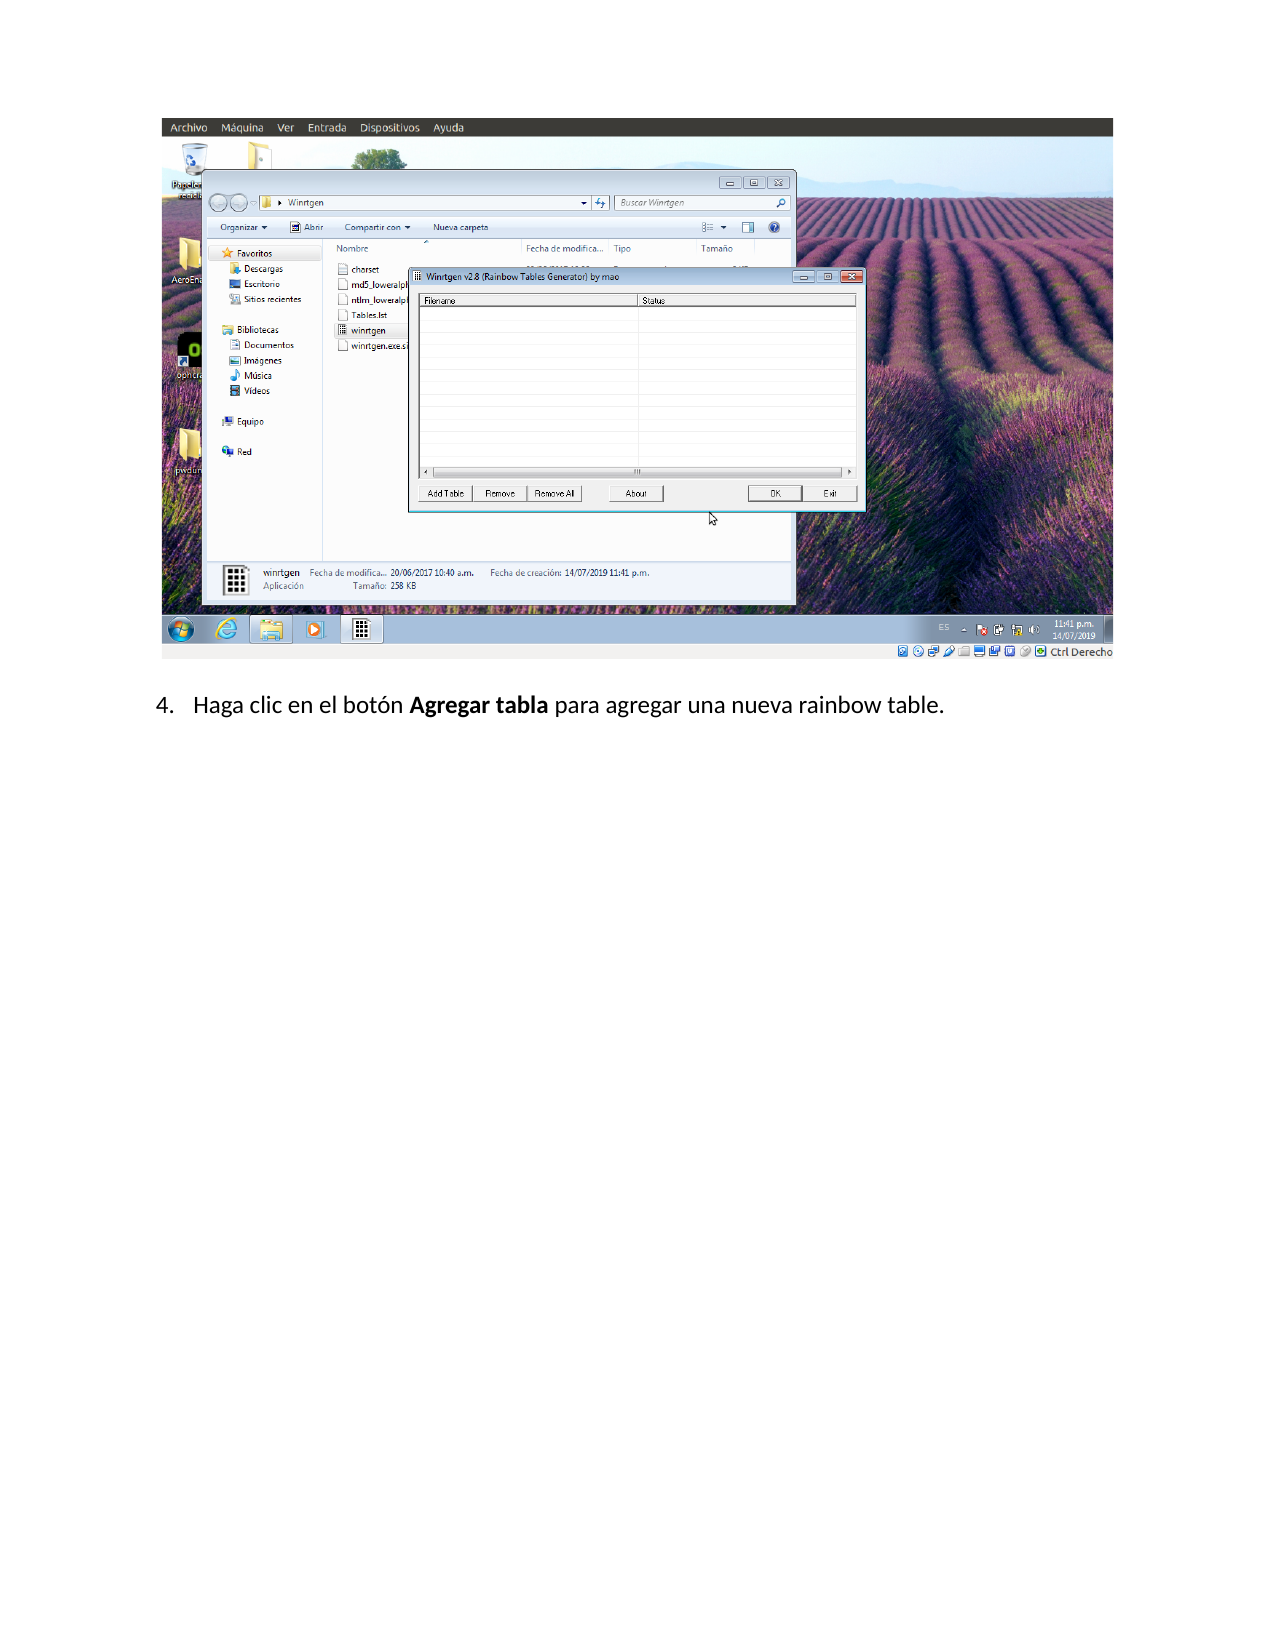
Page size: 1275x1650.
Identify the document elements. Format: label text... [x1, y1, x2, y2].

picture [161, 118, 1114, 659]
list Haga clic en el botón Agregar tabla para agregar una nueva rainbow table. [156, 689, 1157, 720]
